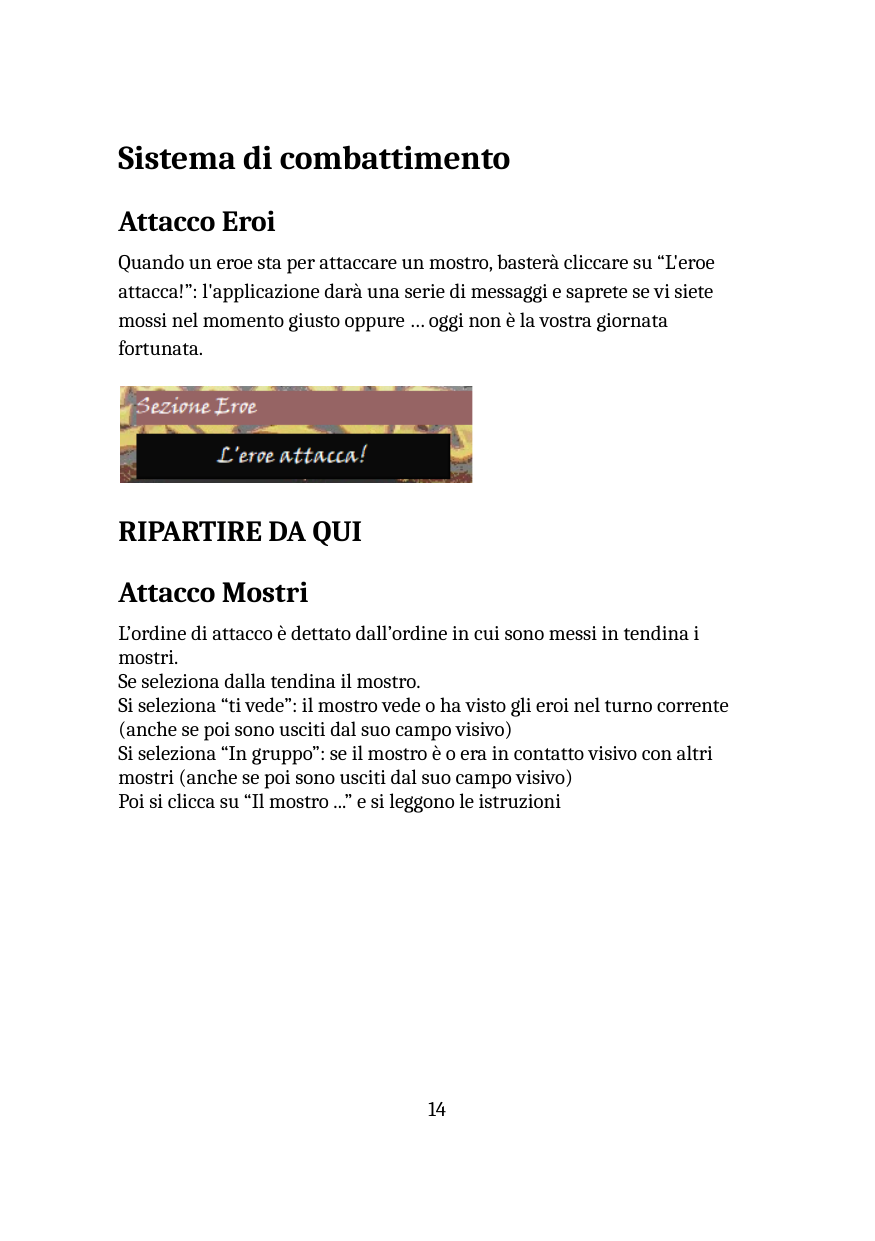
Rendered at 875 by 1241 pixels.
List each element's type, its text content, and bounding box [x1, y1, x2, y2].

picture [120, 386, 473, 483]
subtitle RIPARTIRE DA QUI [118, 515, 756, 548]
text Se seleziona dalla tendina il mostro. [118, 670, 756, 694]
text Poi si clicca su “Il mostro ...” e si leggono le istruzioni [118, 789, 756, 813]
text Si seleziona “ti vede”: il mostro vede o ha visto gli eroi nel turno corrente (anche se poi sono usciti dal suo campo visivo) [118, 694, 756, 742]
text Si seleziona “In gruppo”: se il mostro è o era in contatto visivo con altri mostri (anche se poi sono usciti dal suo campo visivo) [118, 742, 756, 789]
subtitle Sistema di combattimento [118, 139, 756, 177]
text L’ordine di attacco è dettato dall’ordine in cui sono messi in tendina i mostri. [118, 622, 756, 670]
subtitle Attacco Eroi [118, 204, 756, 238]
text Quando un eroe sta per attaccare un mostro, basterà cliccare su “L'eroe attacca!”: l'applicazione darà una serie di messaggi e saprete se vi siete mossi nel momento giusto oppure … oggi non è la vostra giornata fortunata. [118, 251, 756, 361]
subtitle Attacco Mostri [118, 576, 756, 609]
